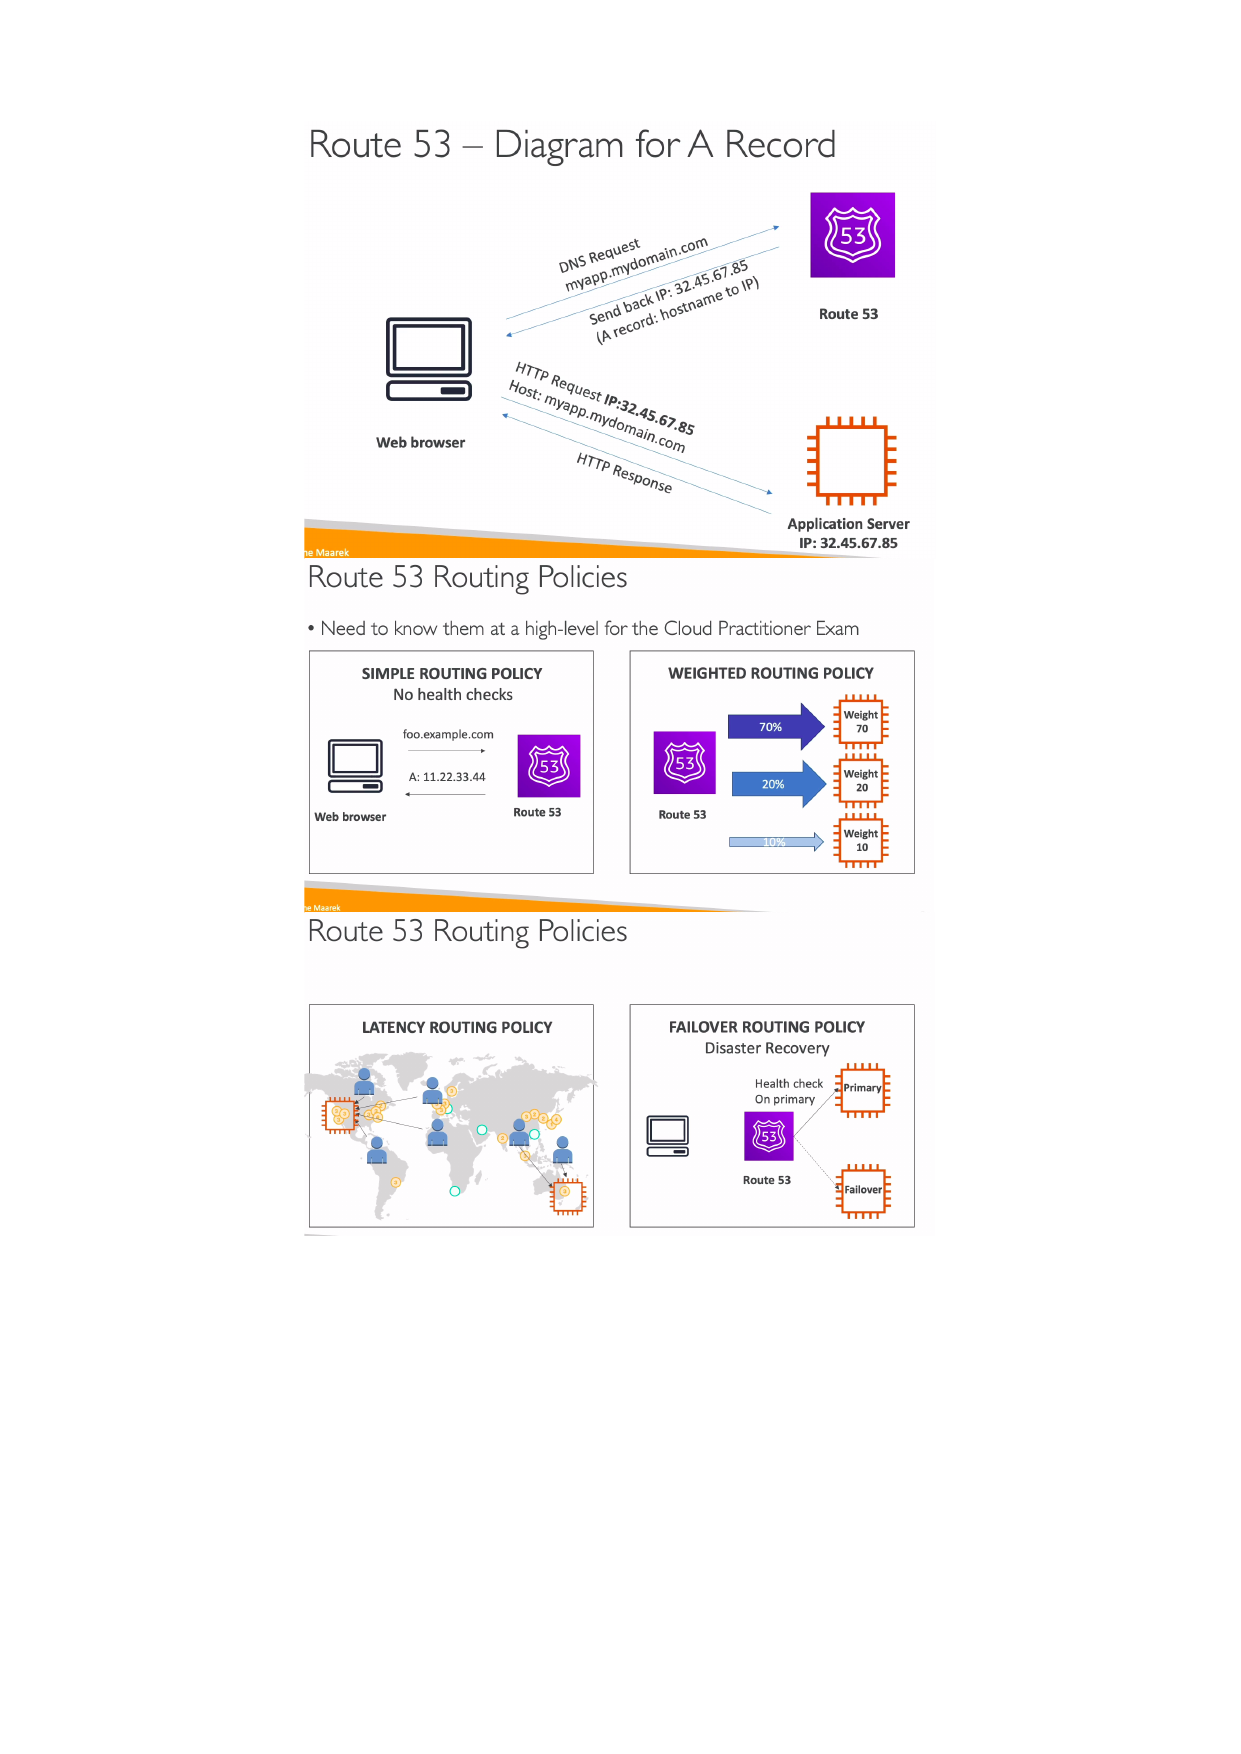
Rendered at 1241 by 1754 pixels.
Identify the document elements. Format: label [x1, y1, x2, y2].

picture [304, 121, 936, 1236]
